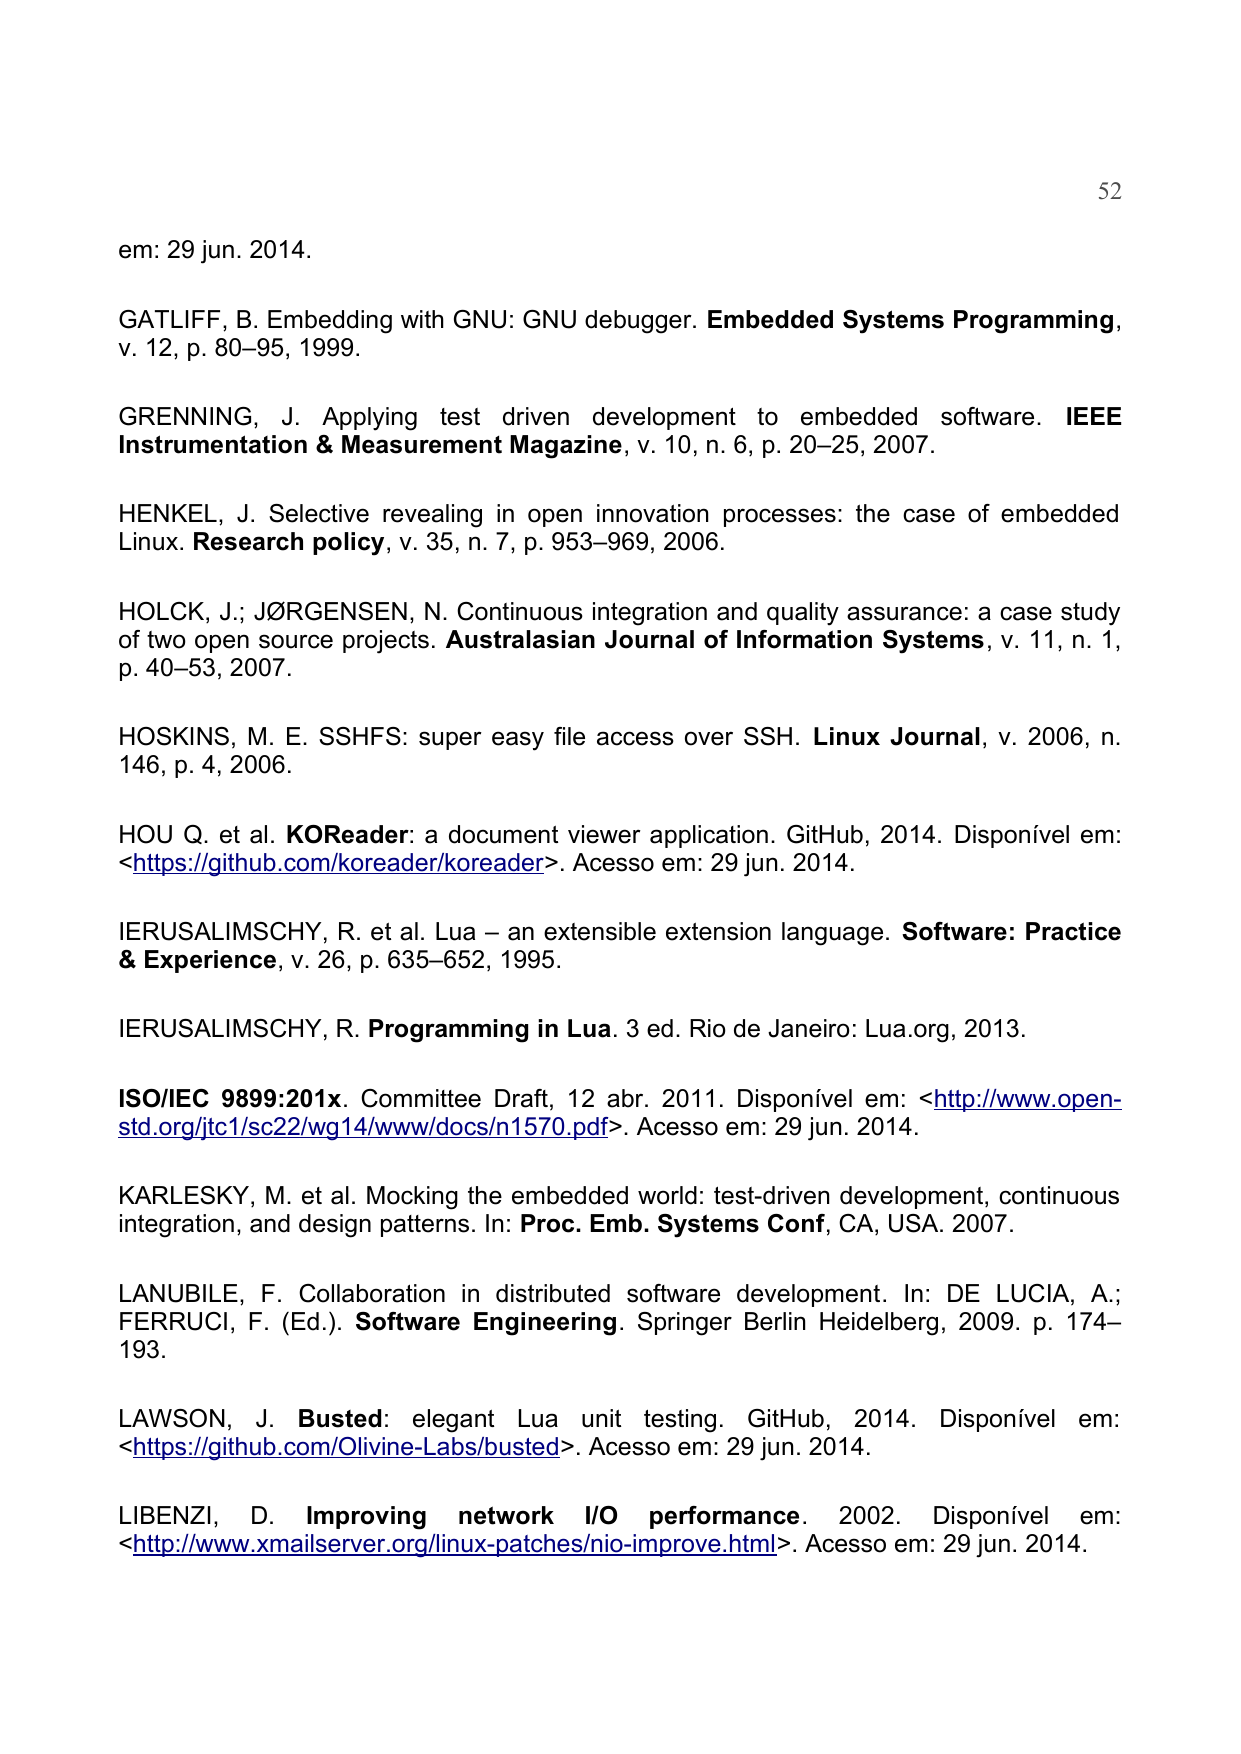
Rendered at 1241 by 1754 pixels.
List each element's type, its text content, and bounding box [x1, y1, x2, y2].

text HENKEL, J. Selective revealing in open innovation processes: the case of embedded Linux. Research policy, v. 35, n. 7, p. 953–969, 2006. [118, 500, 1122, 556]
text IERUSALIMSCHY, R. et al. Lua – an extensible extension language. Software: Practice & Experience, v. 26, p. 635–652, 1995. [118, 918, 1122, 974]
text HOU Q. et al. KOReader: a document viewer application. GitHub, 2014. Disponível em: <https://github.com/koreader/koreader>. Acesso em: 29 jun. 2014. [118, 821, 1122, 877]
text GRENNING, J. Applying test driven development to embedded software. IEEE Instrumentation & Measurement Magazine, v. 10, n. 6, p. 20–25, 2007. [118, 403, 1122, 459]
text LANUBILE, F. Collaboration in distributed software development. In: DE LUCIA, A.; FERRUCI, F. (Ed.). Software Engineering. Springer Berlin Heidelberg, 2009. p. 174–193. [118, 1279, 1122, 1363]
text em: 29 jun. 2014. [118, 236, 1122, 264]
text ISO/IEC 9899:201x. Committee Draft, 12 abr. 2011. Disponível em: <http://www.open-std.org/jtc1/sc22/wg14/www/docs/n1570.pdf>. Acesso em: 29 jun. 2014. [118, 1085, 1122, 1141]
text GATLIFF, B. Embedding with GNU: GNU debugger. Embedded Systems Programming, v. 12, p. 80–95, 1999. [118, 306, 1122, 362]
text LAWSON, J. Busted: elegant Lua unit testing. GitHub, 2014. Disponível em: <https://github.com/Olivine-Labs/busted>. Acesso em: 29 jun. 2014. [118, 1405, 1122, 1461]
text IERUSALIMSCHY, R. Programming in Lua. 3 ed. Rio de Janeiro: Lua.org, 2013. [118, 1015, 1122, 1043]
text HOLCK, J.; JØRGENSEN, N. Continuous integration and quality assurance: a case study of two open source projects. Australasian Journal of Information Systems, v. 11, n. 1, p. 40–53, 2007. [118, 598, 1122, 682]
text KARLESKY, M. et al. Mocking the embedded world: test-driven development, continuous integration, and design patterns. In: Proc. Emb. Systems Conf, CA, USA. 2007. [118, 1182, 1122, 1238]
text HOSKINS, M. E. SSHFS: super easy file access over SSH. Linux Journal, v. 2006, n. 146, p. 4, 2006. [118, 723, 1122, 779]
text LIBENZI, D. Improving network I/O performance. 2002. Disponível em: <http://www.xmailserver.org/linux-patches/nio-improve.html>. Acesso em: 29 jun. 2014. [118, 1502, 1122, 1558]
